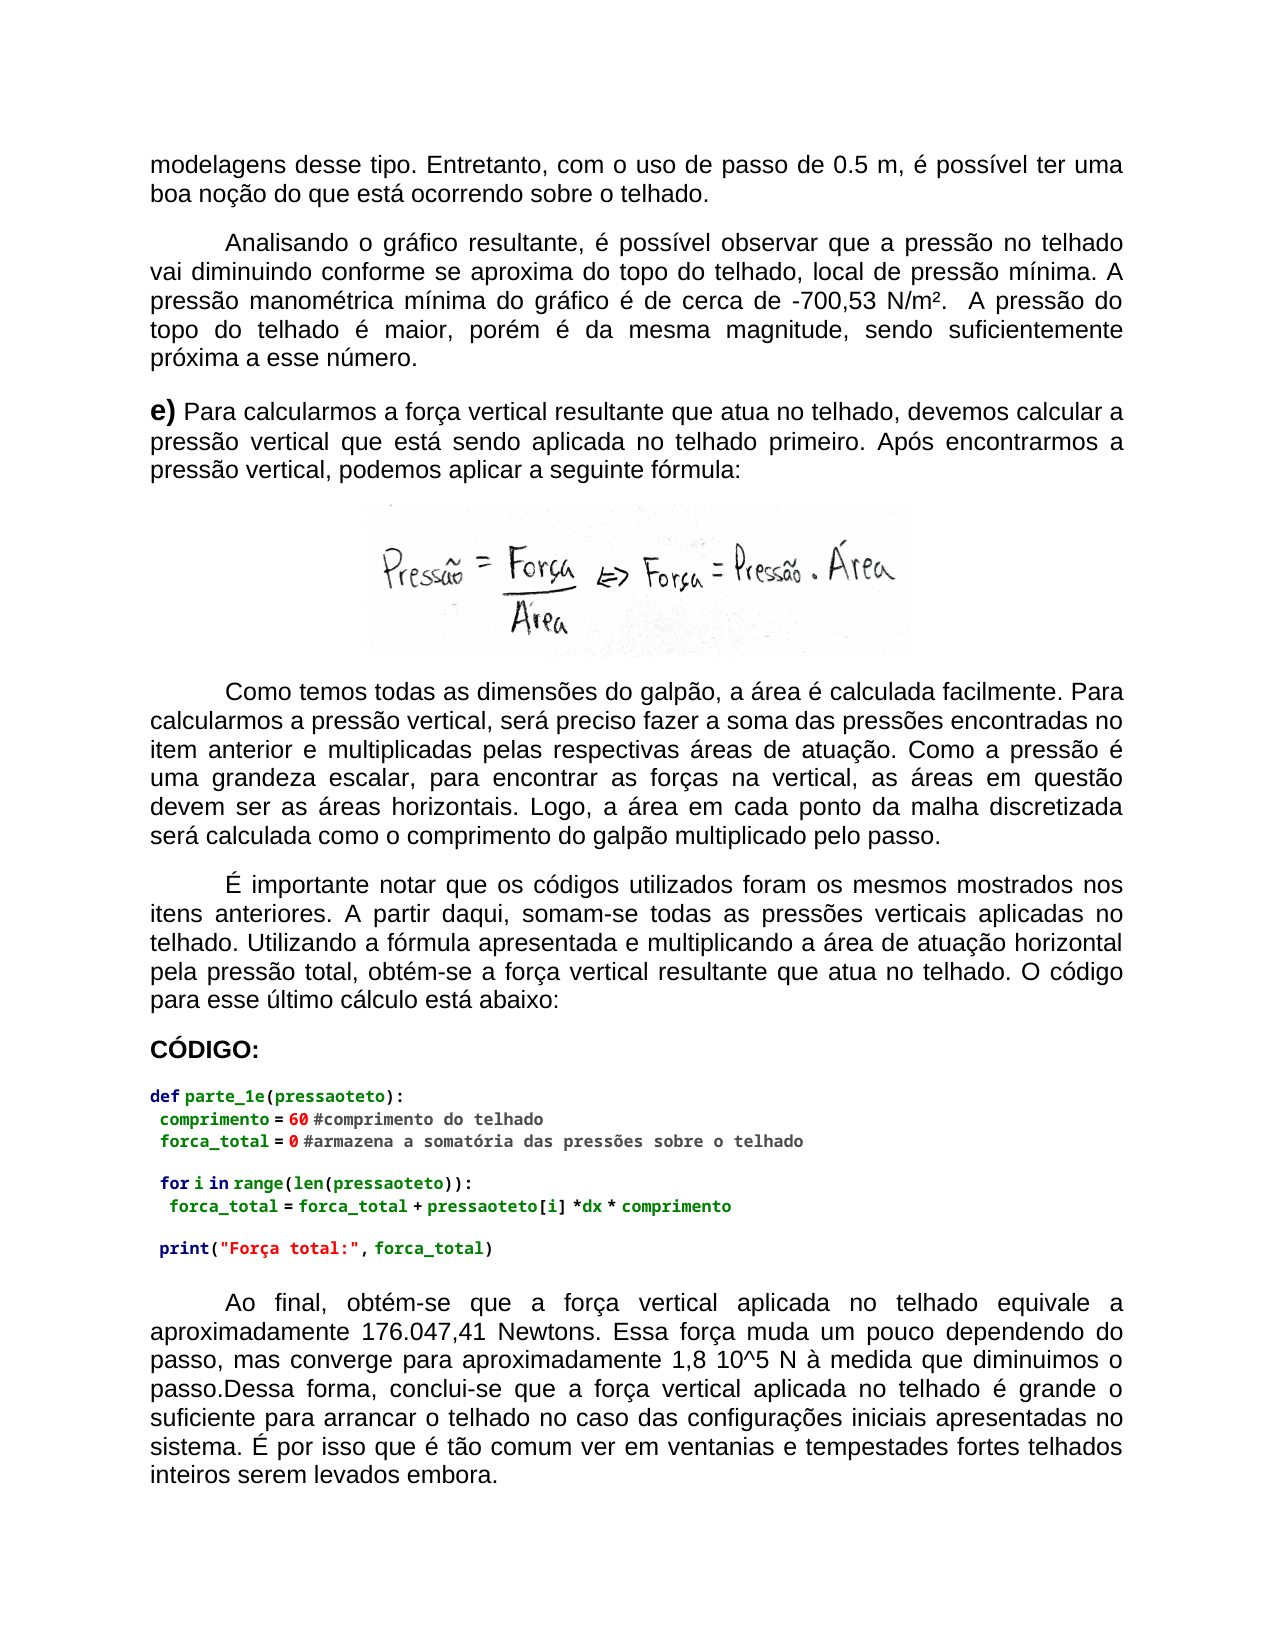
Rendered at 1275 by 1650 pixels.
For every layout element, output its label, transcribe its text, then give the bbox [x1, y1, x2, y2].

picture [364, 504, 911, 657]
text Ao final, obtém-se que a força vertical aplicada no telhado equivale a aproximadamente 176.047,41 Newtons. Essa força muda um pouco dependendo do passo, mas converge para aproximadamente 1,8 10^5 N à medida que diminuimos o passo.Dessa forma, conclui-se que a força vertical aplicada no telhado é grande o suficiente para arrancar o telhado no caso das configurações iniciais apresentadas no sistema. É por isso que é tão comum ver em ventanias e tempestades fortes telhados inteiros serem levados embora. [150, 1288, 1125, 1489]
text CÓDIGO: [150, 1035, 1125, 1064]
text forca_total = forca_total + pressaoteto[i] *dx * comprimento [150, 1194, 1125, 1217]
text modelagens desse tipo. Entretanto, com o uso de passo de 0.5 m, é possível ter uma boa noção do que está ocorrendo sobre o telhado. [150, 150, 1125, 207]
text def parte_1e(pressaoteto): [150, 1084, 1125, 1107]
text Analisando o gráfico resultante, é possível observar que a pressão no telhado vai diminuindo conforme se aproxima do topo do telhado, local de pressão mínima. A pressão manométrica mínima do gráfico é de cerca de -700,53 N/m². A pressão do topo do telhado é maior, porém é da mesma magnitude, sendo suficientemente próxima a esse número. [150, 228, 1125, 372]
text É importante notar que os códigos utilizados foram os mesmos mostrados nos itens anteriores. A partir daqui, somam-se todas as pressões verticais aplicadas no telhado. Utilizando a fórmula apresentada e multiplicando a área de atuação horizontal pela pressão total, obtém-se a força vertical resultante que atua no telhado. O código para esse último cálculo está abaixo: [150, 870, 1125, 1014]
text forca_total = 0 #armazena a somatória das pressões sobre o telhado [150, 1130, 1125, 1153]
text comprimento = 60 #comprimento do telhado [150, 1107, 1125, 1130]
text e) Para calcularmos a força vertical resultante que atua no telhado, devemos calcular a pressão vertical que está sendo aplicada no telhado primeiro. Após encontrarmos a pressão vertical, podemos aplicar a seguinte fórmula: [150, 393, 1125, 484]
text for i in range(len(pressaoteto)): [150, 1172, 1125, 1194]
text Como temos todas as dimensões do galpão, a área é calculada facilmente. Para calcularmos a pressão vertical, será preciso fazer a soma das pressões encontradas no item anterior e multiplicadas pelas respectivas áreas de atuação. Como a pressão é uma grandeza escalar, para encontrar as forças na vertical, as áreas em questão devem ser as áreas horizontais. Logo, a área em cada ponto da malha discretizada será calculada como o comprimento do galpão multiplicado pelo passo. [150, 677, 1125, 849]
text print("Força total:", forca_total) [150, 1236, 1125, 1259]
